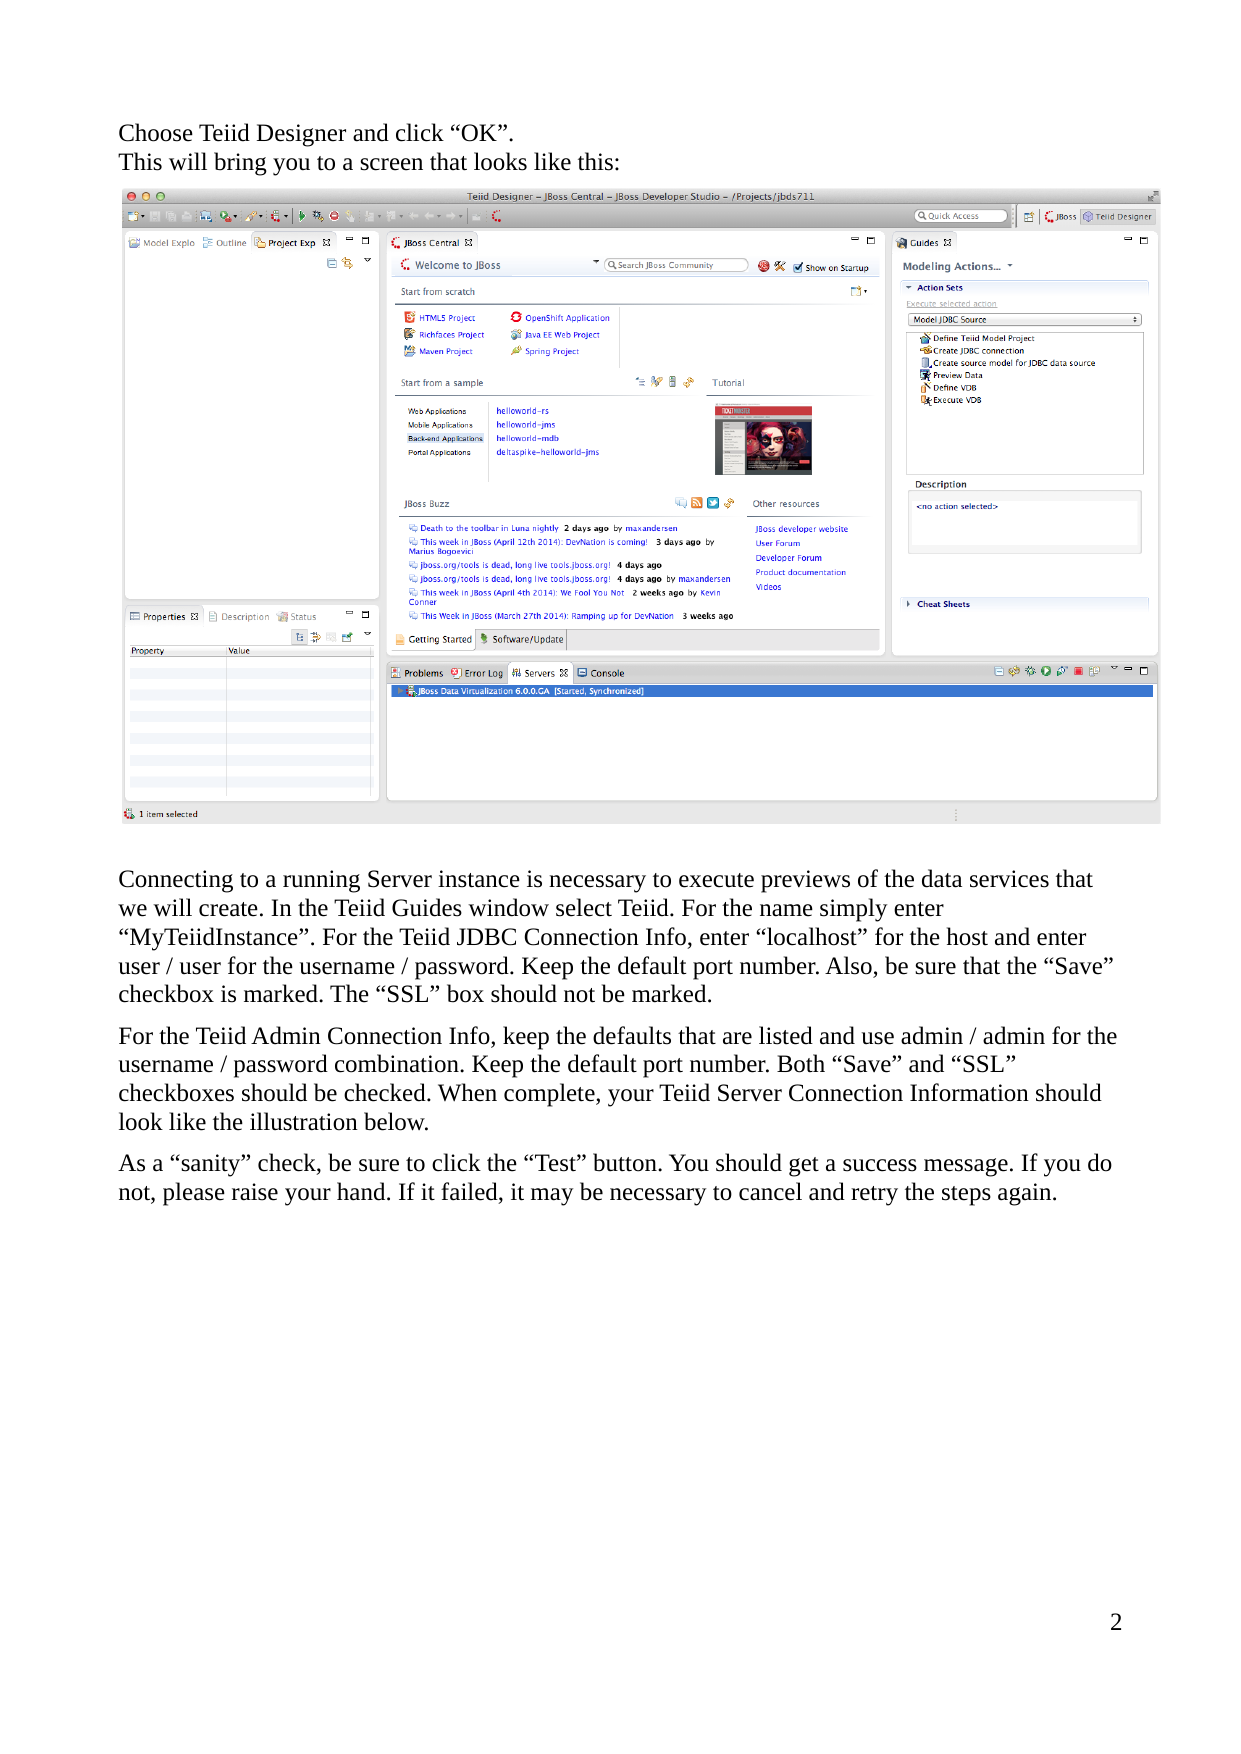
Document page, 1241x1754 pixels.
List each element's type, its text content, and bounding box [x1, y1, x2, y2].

text Choose Teiid Designer and click “OK”. This will bring you to a screen that looks like this: [118, 118, 1122, 176]
text As a “sanity” check, be sure to click the “Test” button. You should get a success message. If you do not, please raise your hand. If it failed, it may be necessary to cancel and retry the steps again. [118, 1148, 1122, 1206]
picture [122, 188, 1161, 824]
text Connecting to a running Server instance is necessary to execute previews of the data services that we will create. In the Teiid Guides window select Teiid. For the name simply enter “MyTeiidInstance”. For the Teiid JDBC Connection Info, enter “localhost” for the host and enter user / user for the username / password. Keep the default port number. Also, be sure that the “Save” checkbox is marked. The “SSL” box should not be marked. [118, 864, 1122, 1008]
text For the Teiid Admin Connection Info, keep the defaults that are listed and use admin / admin for the username / password combination. Keep the default port number. Both “Save” and “SSL” checkboxes should be checked. When complete, your Teiid Server Connection Information should look like the illustration below. [118, 1021, 1122, 1136]
